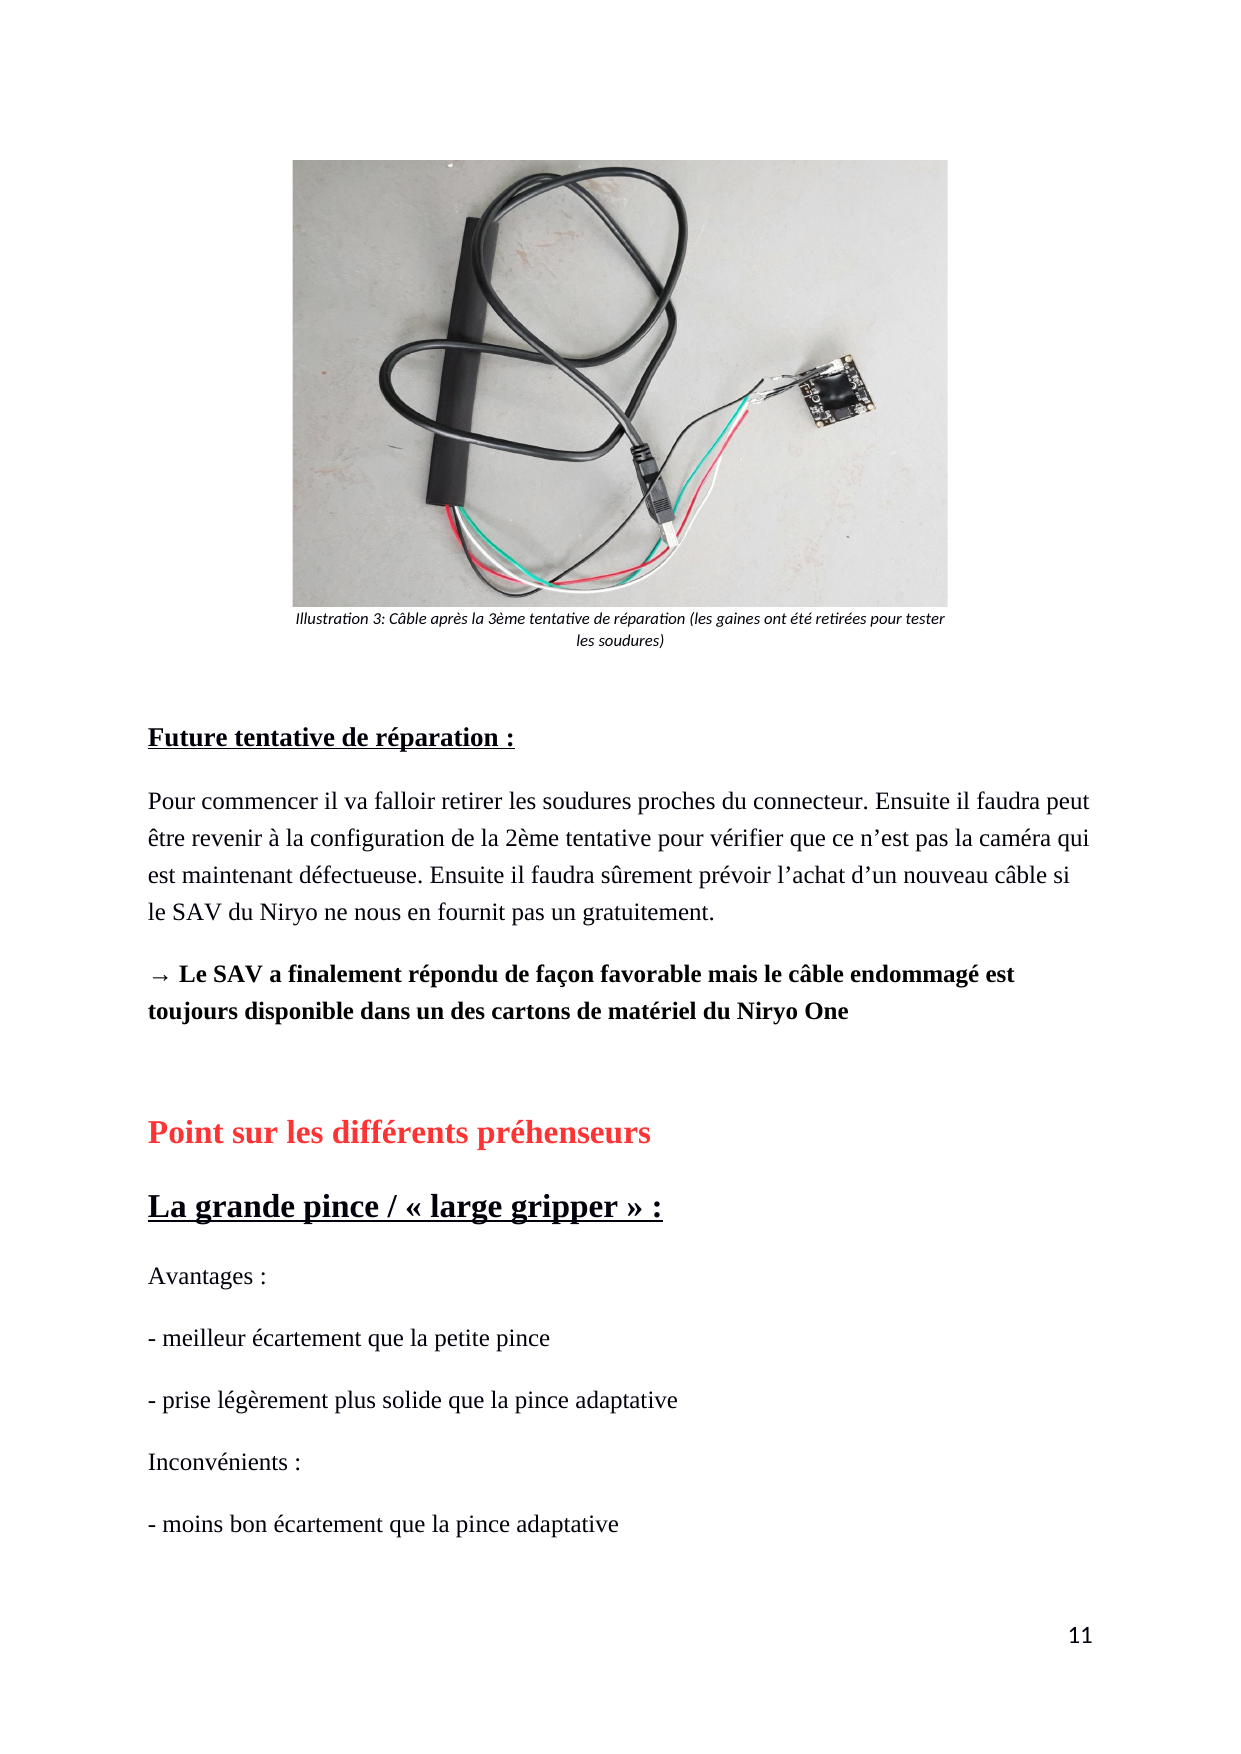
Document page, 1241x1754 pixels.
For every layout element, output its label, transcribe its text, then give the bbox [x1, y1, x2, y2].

text - prise légèrement plus solide que la pince adaptative [148, 1385, 1092, 1414]
text → Le SAV a finalement répondu de façon favorable mais le câble endommagé est toujours disponible dans un des cartons de matériel du Niryo One [148, 959, 1092, 1025]
text Pour commencer il va falloir retirer les soudures proches du connecteur. Ensuite il faudra peut être revenir à la configuration de la 2ème tentative pour vérifier que ce n’est pas la caméra qui est maintenant défectueuse. Ensuite il faudra sûrement prévoir l’achat d’un nouveau câble si le SAV du Niryo ne nous en fournit pas un gratuitement. [148, 786, 1092, 926]
text Illustration 3: Câble après la 3ème tentative de réparation (les gaines ont été retirées pour tester les soudures) [292, 607, 948, 651]
text Avantages : [148, 1261, 1092, 1290]
text - meilleur écartement que la petite pince [148, 1323, 1092, 1352]
text Point sur les différents préhenseurs [148, 1112, 1092, 1151]
text - moins bon écartement que la pince adaptative [148, 1509, 1092, 1538]
text La grande pince / « large gripper » : [148, 1187, 1092, 1225]
text Future tentative de réparation : [148, 721, 1092, 752]
text Inconvénients : [148, 1447, 1092, 1476]
picture [292, 160, 948, 607]
